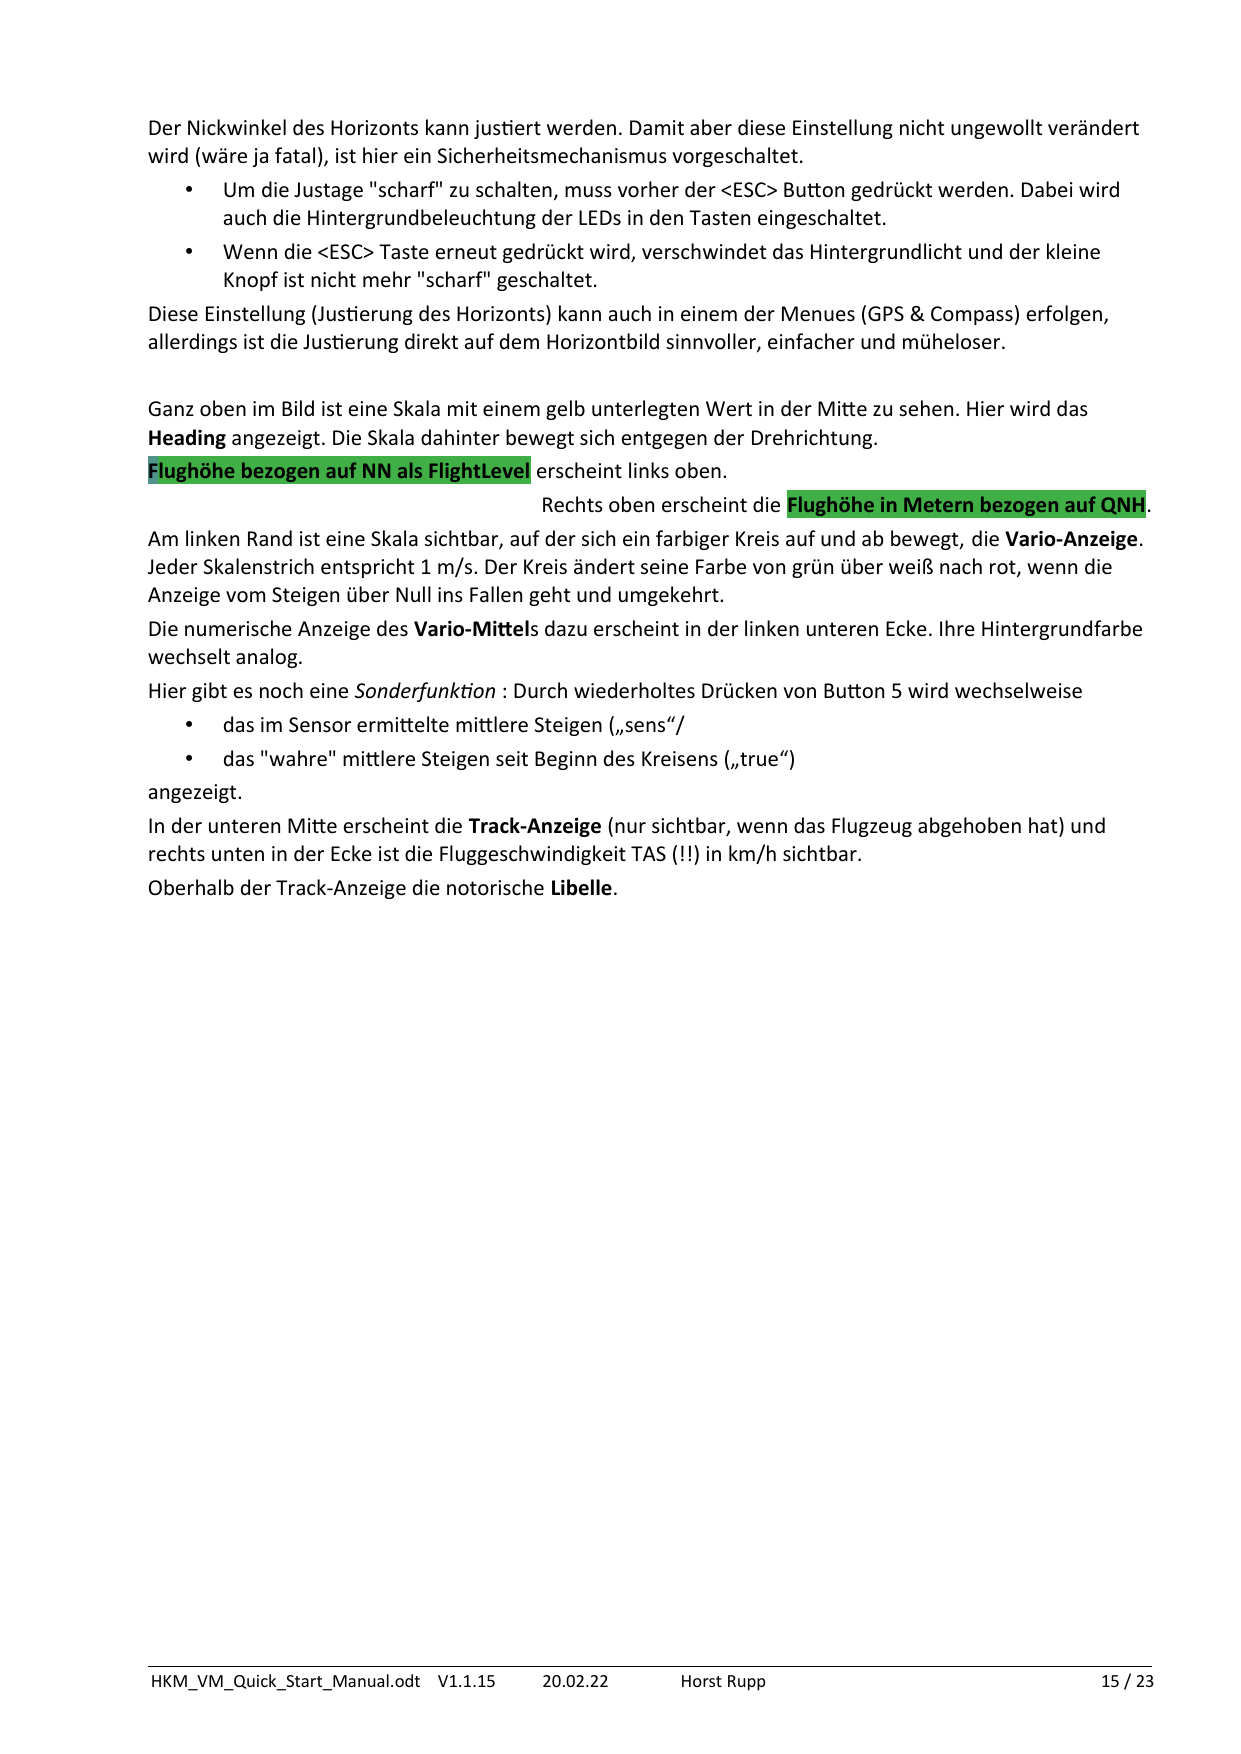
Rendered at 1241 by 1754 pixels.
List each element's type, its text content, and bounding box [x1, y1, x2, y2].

text Ganz oben im Bild ist eine Skala mit einem gelb unterlegten Wert in der Mitte zu sehen. Hier wird das Heading angezeigt. Die Skala dahinter bewegt sich entgegen der Drehrichtung. [148, 394, 1152, 451]
text Oberhalb der Track-Anzeige die notorische Libelle. [148, 873, 1152, 901]
text angezeigt. [148, 777, 1152, 806]
text Die numerische Anzeige des Vario-Mittels dazu erscheint in der linken unteren Ecke. Ihre Hintergrundfarbe wechselt analog. [148, 614, 1152, 670]
text Am linken Rand ist eine Skala sichtbar, auf der sich ein farbiger Kreis auf und ab bewegt, die Vario-Anzeige. Jeder Skalenstrich entspricht 1 m/s. Der Kreis ändert seine Farbe von grün über weiß nach rot, wenn die Anzeige vom Steigen über Null ins Fallen geht und umgekehrt. [148, 524, 1152, 608]
text Der Nickwinkel des Horizonts kann justiert werden. Damit aber diese Einstellung nicht ungewollt verändert wird (wäre ja fatal), ist hier ein Sicherheitsmechanismus vorgeschaltet. [148, 113, 1152, 169]
text Hier gibt es noch eine Sonderfunktion : Durch wiederholtes Drücken von Button 5 wird wechselweise [148, 676, 1152, 704]
text Rechts oben erscheint die Flughöhe in Metern bezogen auf QNH. [148, 490, 1152, 518]
list das im Sensor ermittelte mittlere Steigen („sens“/ [185, 710, 1152, 738]
list das "wahre" mittlere Steigen seit Beginn des Kreisens („true“) [185, 744, 1152, 772]
text Flughöhe bezogen auf NN als FlightLevel erscheint links oben. [148, 456, 1152, 484]
text Diese Einstellung (Justierung des Horizonts) kann auch in einem der Menues (GPS & Compass) erfolgen, allerdings ist die Justierung direkt auf dem Horizontbild sinnvoller, einfacher und müheloser. [148, 299, 1152, 355]
text In der unteren Mitte erscheint die Track-Anzeige (nur sichtbar, wenn das Flugzeug abgehoben hat) und rechts unten in der Ecke ist die Fluggeschwindigkeit TAS (!!) in km/h sichtbar. [148, 811, 1152, 867]
list Wenn die <ESC> Taste erneut gedrückt wird, verschwindet das Hintergrundlicht und der kleine Knopf ist nicht mehr "scharf" geschaltet. [185, 237, 1152, 293]
list Um die Justage "scharf" zu schalten, muss vorher der <ESC> Button gedrückt werden. Dabei wird auch die Hintergrundbeleuchtung der LEDs in den Tasten eingeschaltet. [185, 175, 1152, 231]
